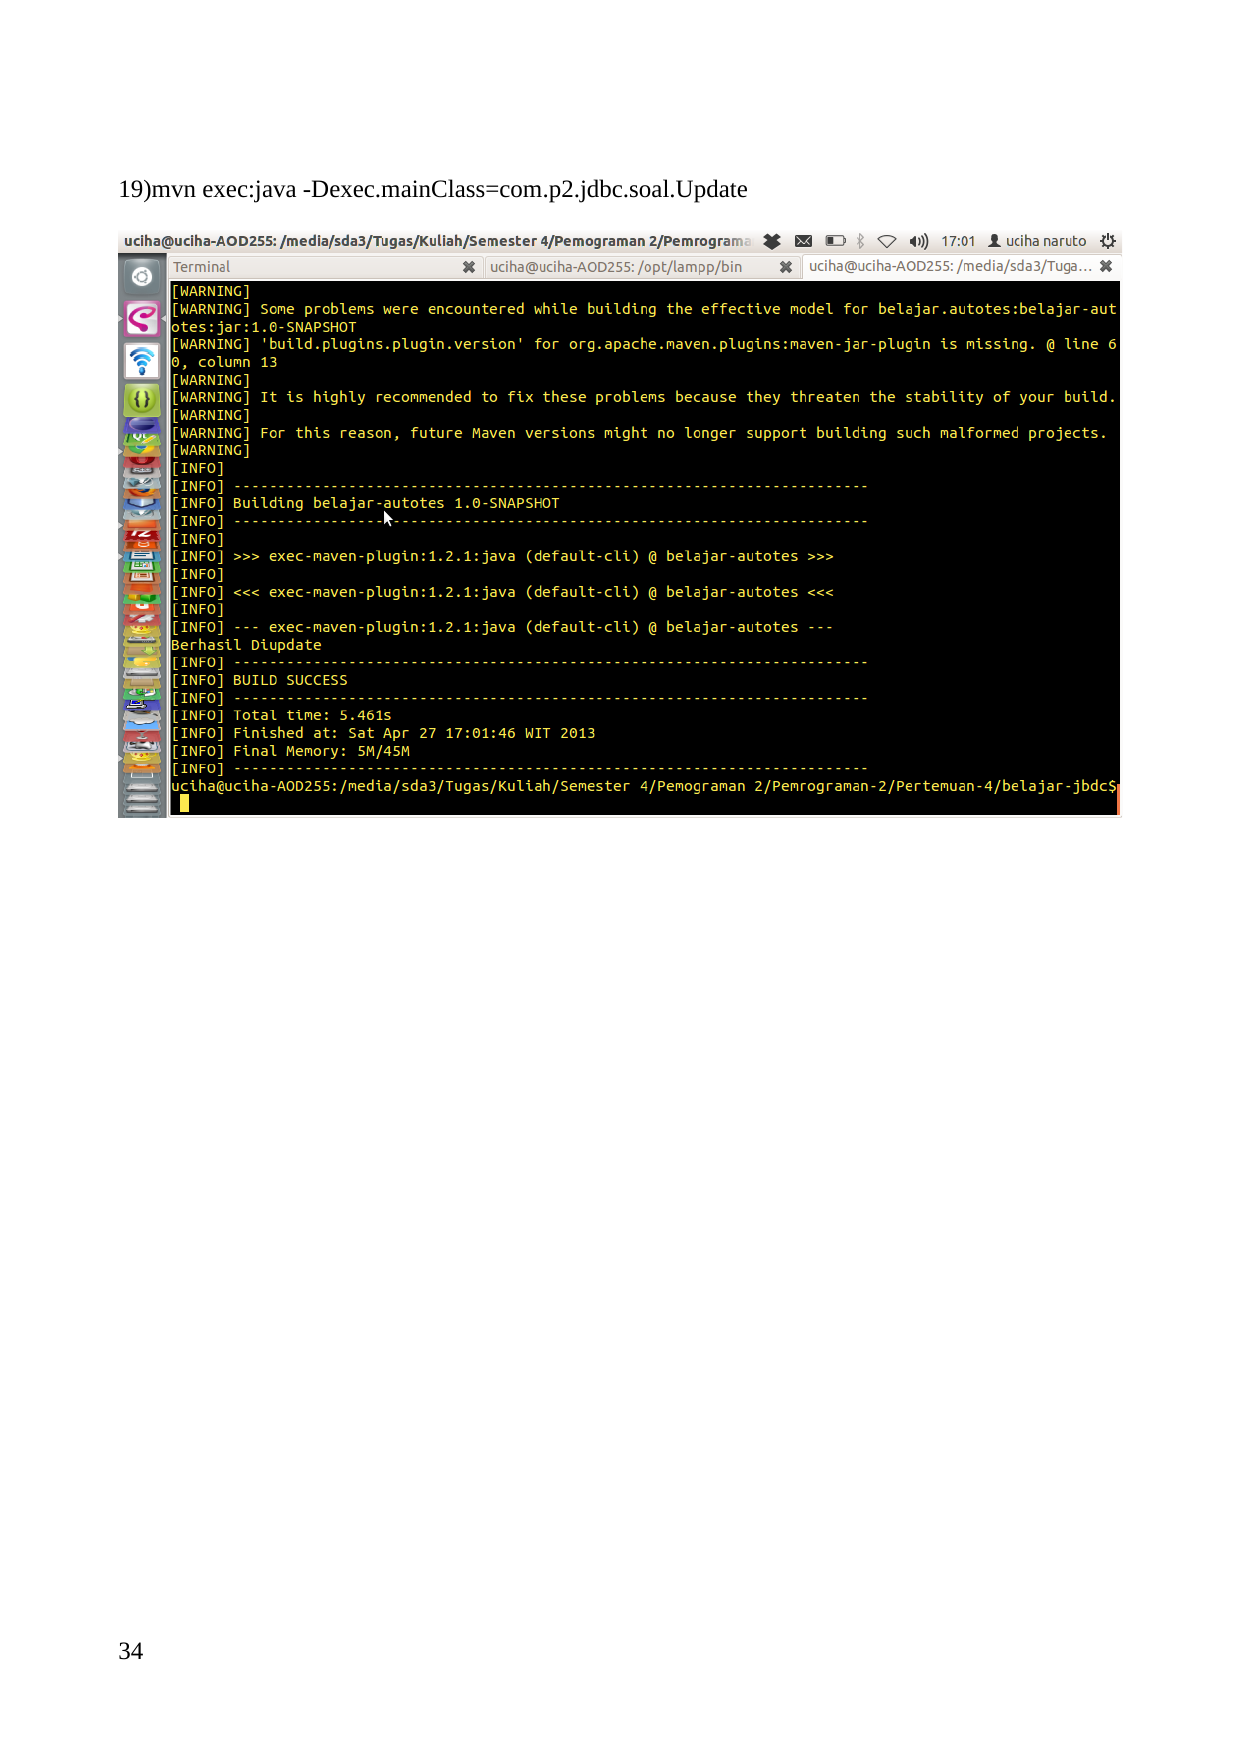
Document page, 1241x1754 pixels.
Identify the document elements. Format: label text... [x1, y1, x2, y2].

picture [118, 229, 1123, 818]
list mvn exec:java -Dexec.mainClass=com.p2.jdbc.soal.Update [118, 174, 1122, 202]
